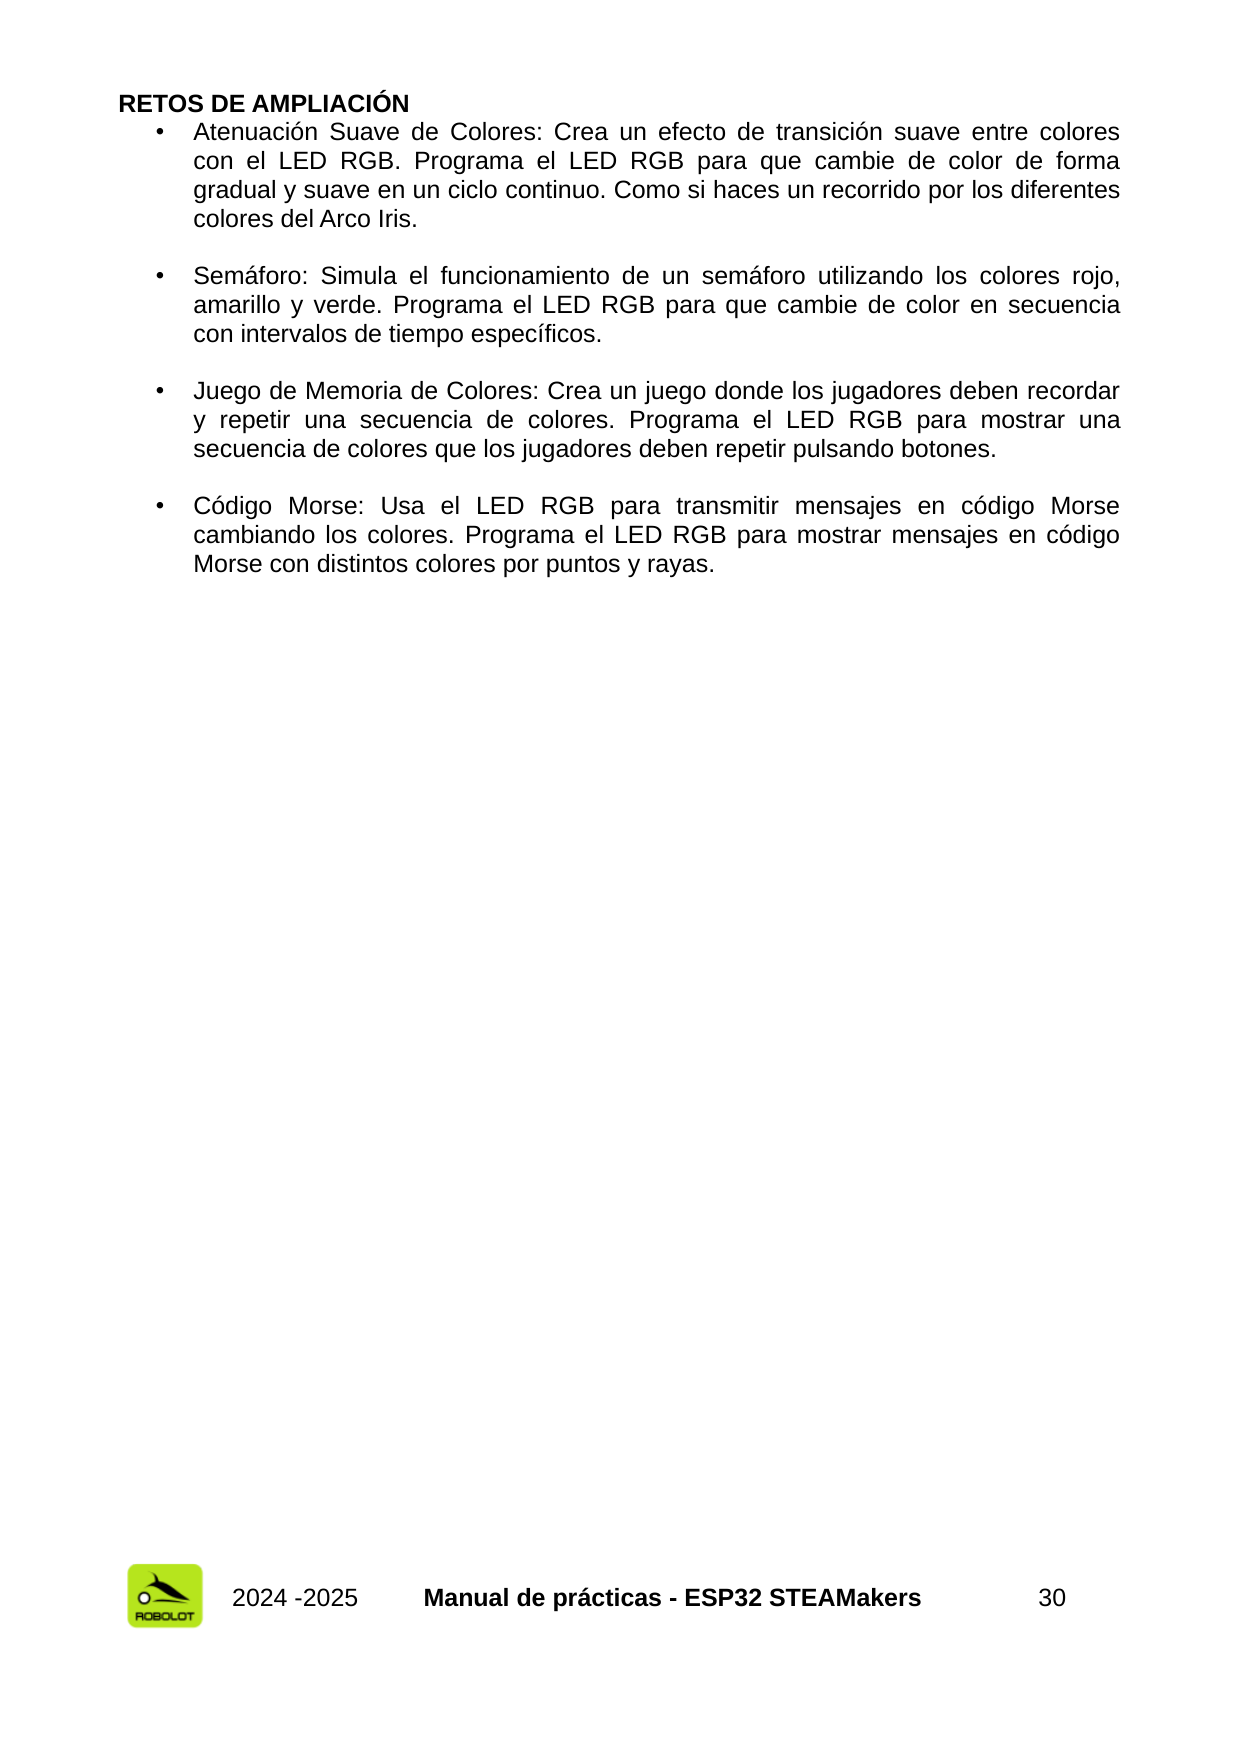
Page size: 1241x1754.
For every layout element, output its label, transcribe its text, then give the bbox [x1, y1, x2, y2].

list Atenuación Suave de Colores: Crea un efecto de transición suave entre colores con el LED RGB. Programa el LED RGB para que cambie de color de forma gradual y suave en un ciclo continuo. Como si haces un recorrido por los diferentes colores del Arco Iris. [156, 117, 1122, 232]
text RETOS DE AMPLIACIÓN [118, 88, 1122, 117]
list Semáforo: Simula el funcionamiento de un semáforo utilizando los colores rojo, amarillo y verde. Programa el LED RGB para que cambie de color en secuencia con intervalos de tiempo específicos. [156, 261, 1122, 347]
list Código Morse: Usa el LED RGB para transmitir mensajes en código Morse cambiando los colores. Programa el LED RGB para mostrar mensajes en código Morse con distintos colores por puntos y rayas. [156, 491, 1122, 578]
picture [126, 1563, 205, 1631]
list Juego de Memoria de Colores: Crea un juego donde los jugadores deben recordar y repetir una secuencia de colores. Programa el LED RGB para mostrar una secuencia de colores que los jugadores deben repetir pulsando botones. [156, 376, 1122, 463]
